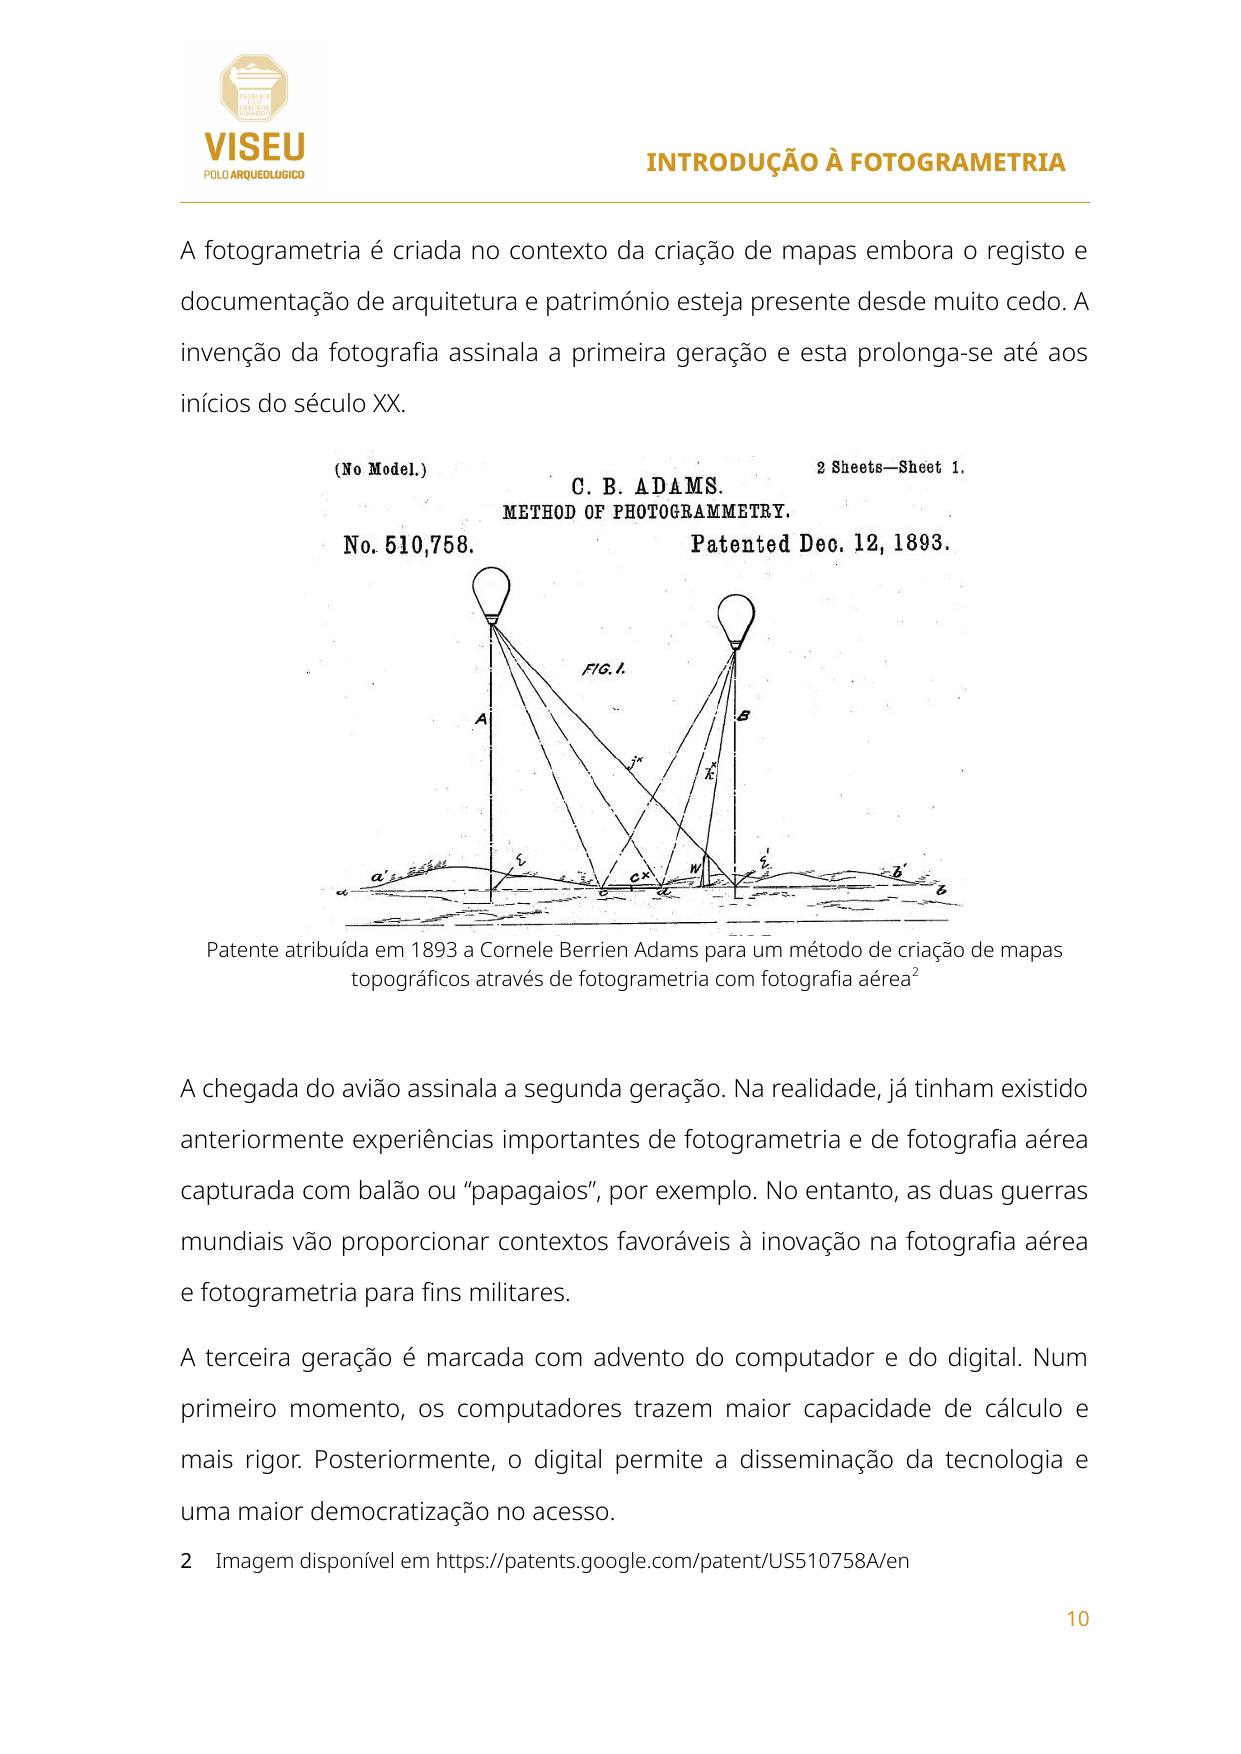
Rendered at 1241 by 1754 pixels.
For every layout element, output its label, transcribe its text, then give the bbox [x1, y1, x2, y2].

picture [303, 448, 967, 936]
text A terceira geração é marcada com advento do computador e do digital. Num primeiro momento, os computadores trazem maior capacidade de cálculo e mais rigor. Posteriormente, o digital permite a disseminação da tecnologia e uma maior democratização no acesso. [180, 1340, 1090, 1527]
text Patente atribuída em 1893 a Cornele Berrien Adams para um método de criação de mapas topográficos através de fotogrametria com fotografia aérea [180, 464, 1090, 992]
text A fotogrametria é criada no contexto da criação de mapas embora o registo e documentação de arquitetura e património esteja presente desde muito cedo. A invenção da fotografia assinala a primeira geração e esta prolonga-se até aos inícios do século XX. [180, 232, 1090, 419]
text Imagem disponível em https://patents.google.com/patent/US510758A/en [180, 1547, 1090, 1575]
text A chegada do avião assinala a segunda geração. Na realidade, já tinham existido anteriormente experiências importantes de fotogrametria e de fotografia aérea capturada com balão ou “papagaios”, por exemplo. No entanto, as duas guerras mundiais vão proporcionar contextos favoráveis à inovação na fotografia aérea e fotogrametria para fins militares. [180, 1070, 1090, 1308]
